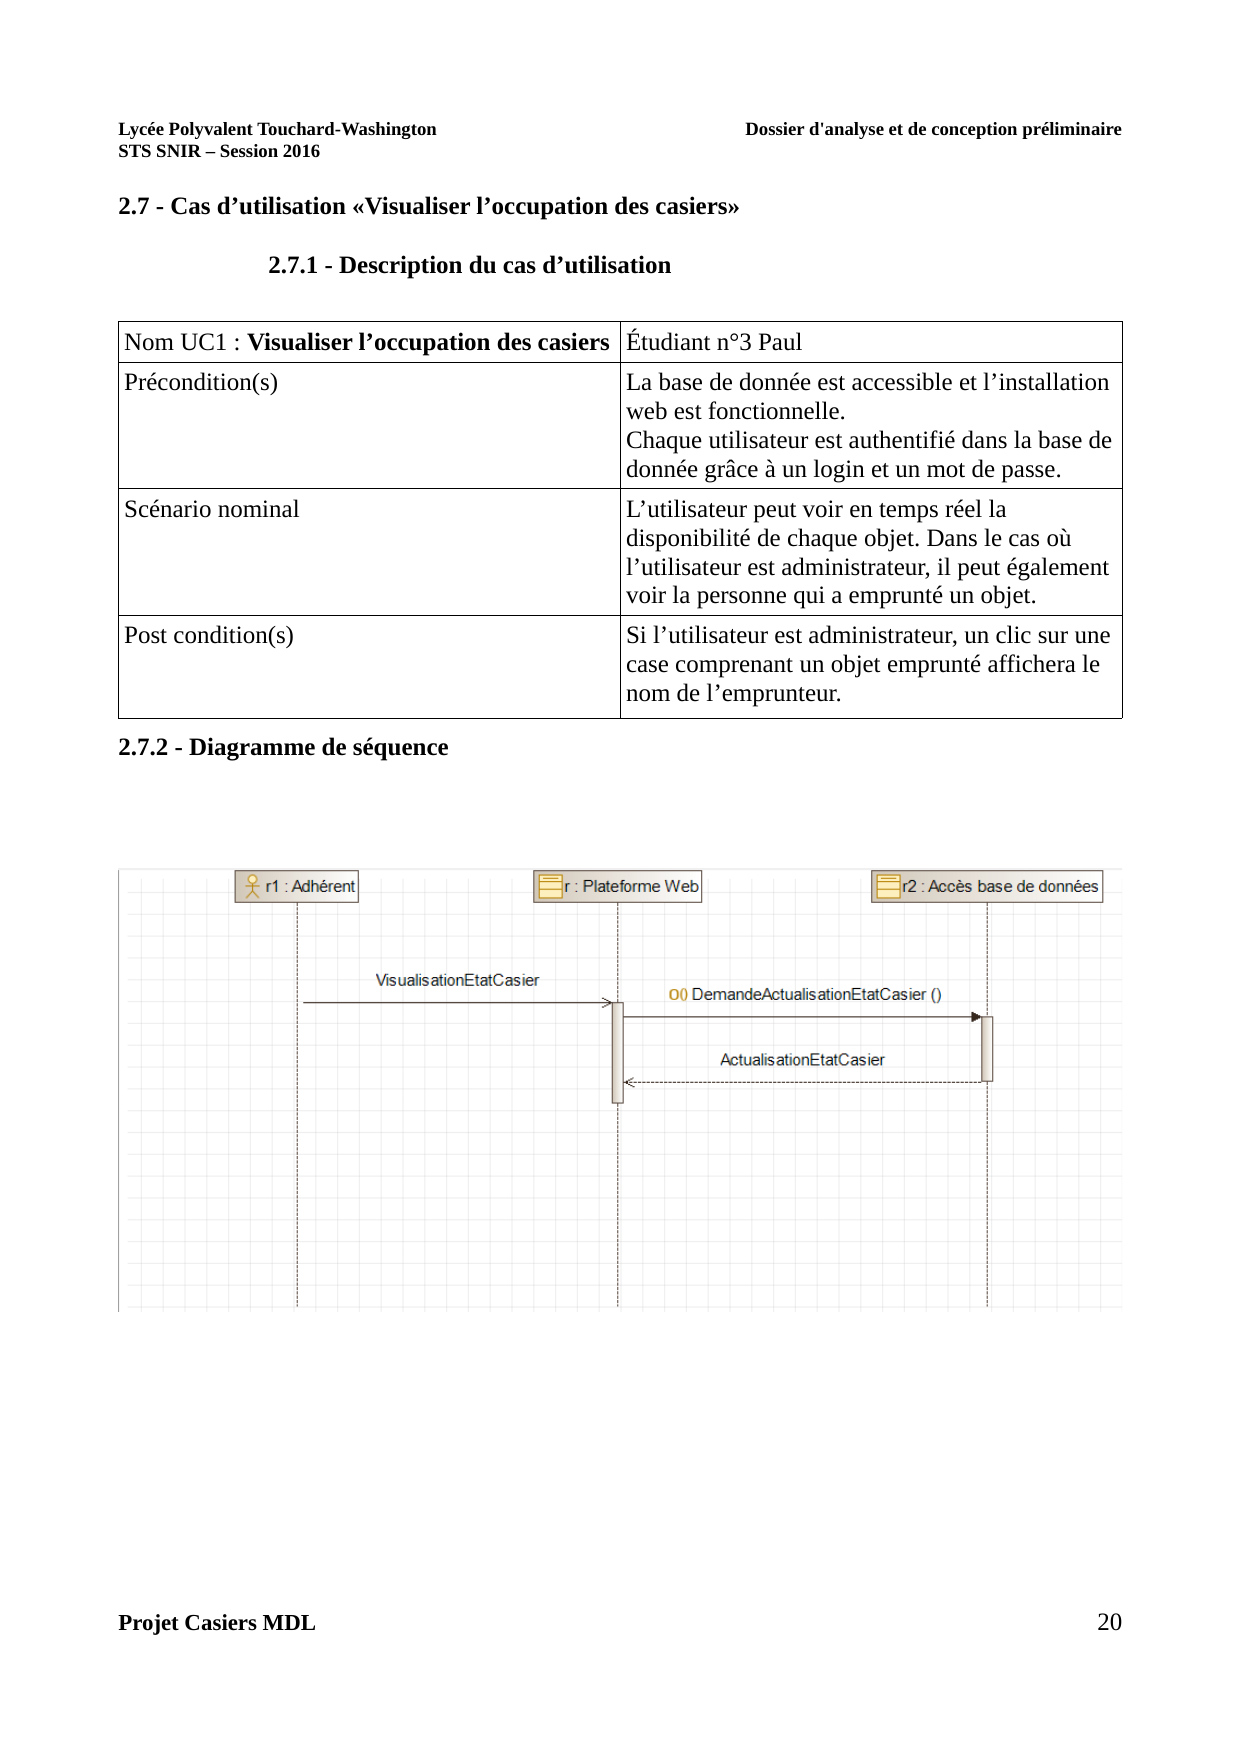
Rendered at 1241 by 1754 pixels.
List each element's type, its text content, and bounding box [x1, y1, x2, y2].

table_cell L’utilisateur peut voir en temps réel la disponibilité de chaque objet. Dans le cas où l’utilisateur est administrateur, il peut également voir la personne qui a emprunté un objet. [621, 489, 1122, 615]
table_cell Si l’utilisateur est administrateur, un clic sur une case comprenant un objet emprunté affichera le nom de l’emprunteur. [621, 616, 1122, 717]
subtitle 2.7.2 - Diagramme de séquence [118, 732, 1122, 761]
subtitle 2.7.1 - Description du cas d’utilisation [118, 247, 1122, 280]
table_cell Scénario nominal [119, 489, 620, 615]
table_cell Précondition(s) [119, 363, 620, 488]
table_cell La base de donnée est accessible et l’installation web est fonctionnelle. Chaque utilisateur est authentifié dans la base de donnée grâce à un login et un mot de passe. [621, 363, 1122, 488]
picture [118, 868, 1123, 1312]
table_cell Post condition(s) [119, 616, 620, 717]
table_header Nom UC1 : Visualiser l’occupation des casiers [119, 322, 620, 362]
table_header Étudiant n°3 Paul [621, 322, 1122, 362]
subtitle 2.7 - Cas d’utilisation «Visualiser l’occupation des casiers» [118, 191, 1122, 219]
